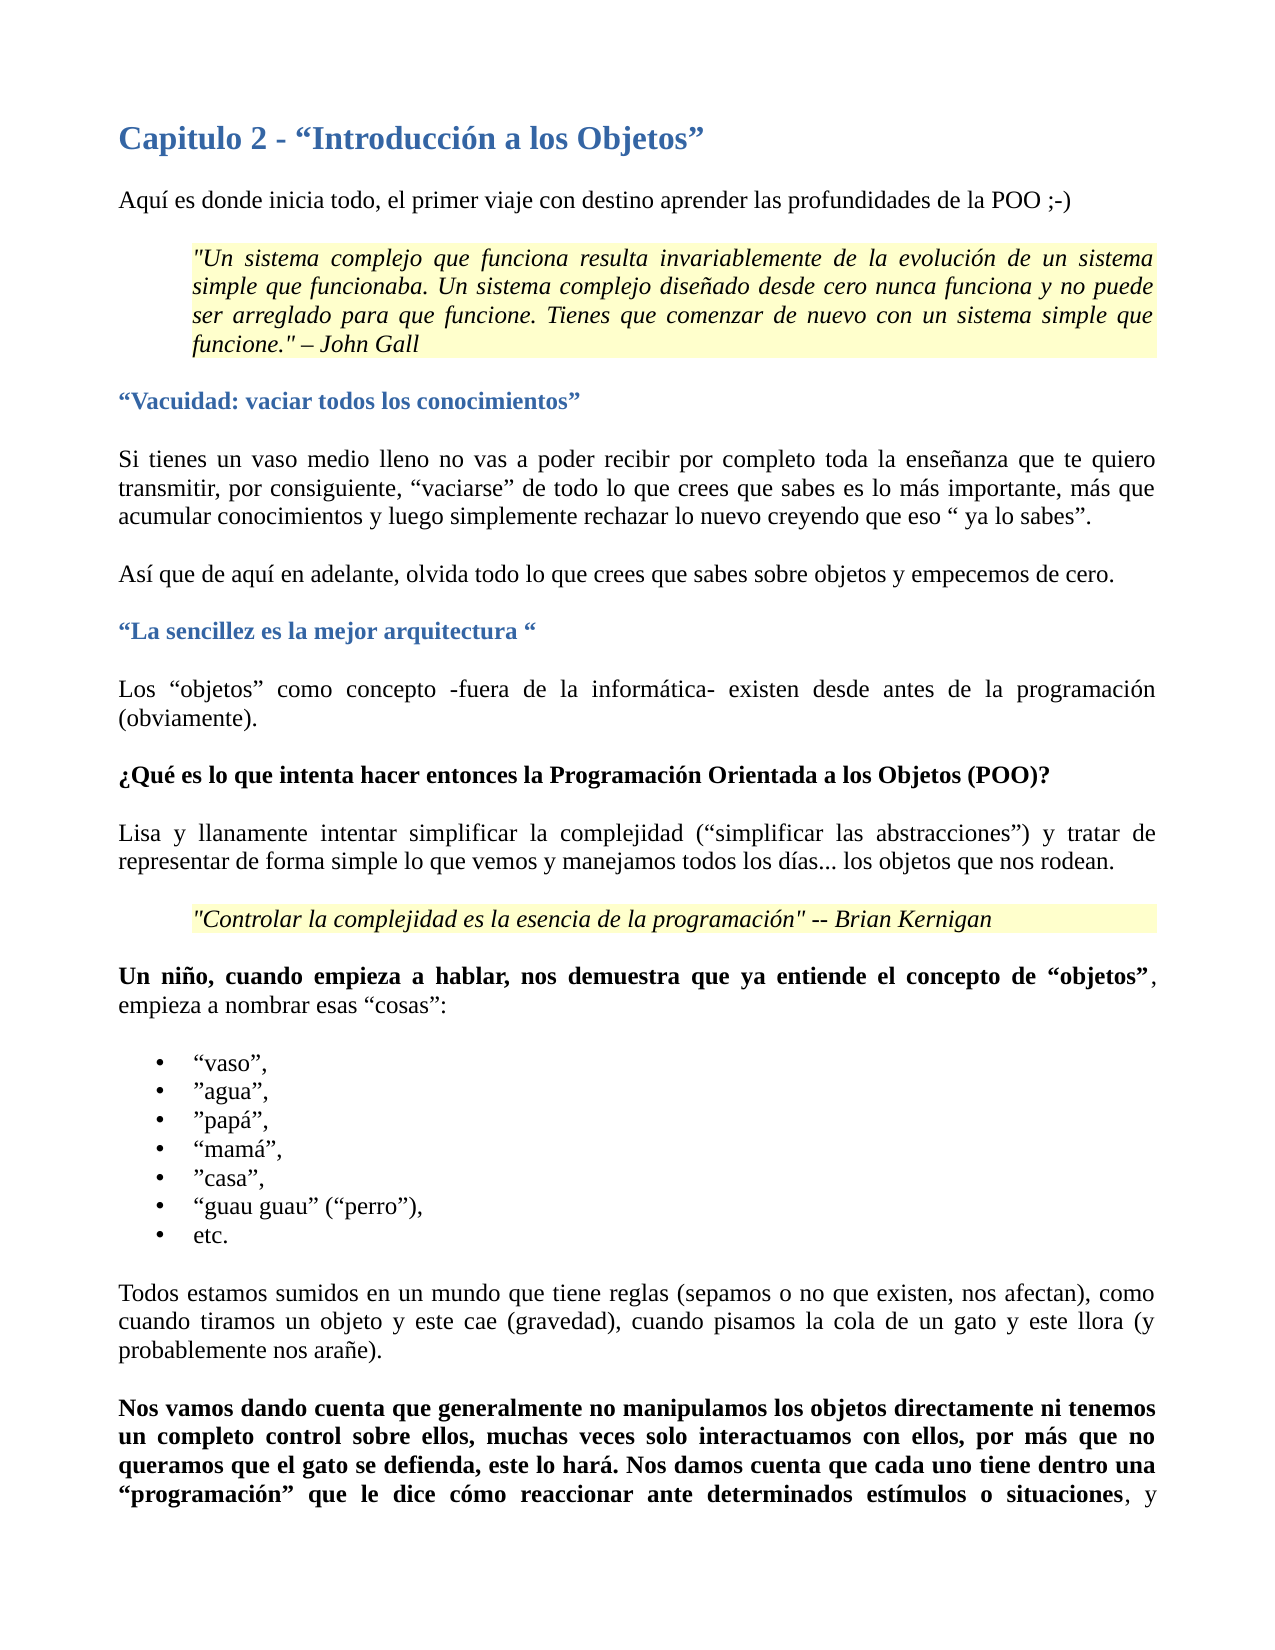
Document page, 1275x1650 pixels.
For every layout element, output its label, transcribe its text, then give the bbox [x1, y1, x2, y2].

text "Un sistema complejo que funciona resulta invariablemente de la evolución de un sistema simple que funcionaba. Un sistema complejo diseñado desde cero nunca funciona y no puede ser arreglado para que funcione. Tienes que comenzar de nuevo con un sistema simple que funcione." – John Gall [192, 243, 1157, 358]
text Un niño, cuando empieza a hablar, nos demuestra que ya entiende el concepto de “objetos”, empieza a nombrar esas “cosas”: [118, 961, 1157, 1019]
text ¿Qué es lo que intenta hacer entonces la Programación Orientada a los Objetos (POO)? [118, 760, 1157, 789]
list ”casa”, [156, 1163, 1157, 1191]
list “mamá”, [156, 1134, 1157, 1163]
text Así que de aquí en adelante, olvida todo lo que crees que sabes sobre objetos y empecemos de cero. [118, 559, 1157, 588]
list ”papá”, [156, 1105, 1157, 1134]
text “La sencillez es la mejor arquitectura “ [118, 616, 1157, 645]
list “vaso”, [156, 1048, 1157, 1076]
text Si tienes un vaso medio lleno no vas a poder recibir por completo toda la enseñanza que te quiero transmitir, por consiguiente, “vaciarse” de todo lo que crees que sabes es lo más importante, más que acumular conocimientos y luego simplemente rechazar lo nuevo creyendo que eso “ ya lo sabes”. [118, 444, 1157, 530]
text Nos vamos dando cuenta que generalmente no manipulamos los objetos directamente ni tenemos un completo control sobre ellos, muchas veces solo interactuamos con ellos, por más que no queramos que el gato se defienda, este lo hará. Nos damos cuenta que cada uno tiene dentro una “programación” que le dice cómo reaccionar ante determinados estímulos o situaciones, y [118, 1393, 1157, 1508]
list ”agua”, [156, 1076, 1157, 1105]
list “guau guau” (“perro”), [156, 1191, 1157, 1220]
text Capitulo 2 - “Introducción a los Objetos” [118, 118, 1157, 156]
text "Controlar la complejidad es la esencia de la programación" -- Brian Kernigan [192, 904, 1157, 933]
list etc. [156, 1220, 1157, 1249]
text Todos estamos sumidos en un mundo que tiene reglas (sepamos o no que existen, nos afectan), como cuando tiramos un objeto y este cae (gravedad), cuando pisamos la cola de un gato y este llora (y probablemente nos arañe). [118, 1278, 1157, 1364]
text Los “objetos” como concepto -fuera de la informática- existen desde antes de la programación (obviamente). [118, 674, 1157, 731]
text Aquí es donde inicia todo, el primer viaje con destino aprender las profundidades de la POO ;-) [118, 185, 1157, 214]
text Lisa y llanamente intentar simplificar la complejidad (“simplificar las abstracciones”) y tratar de representar de forma simple lo que vemos y manejamos todos los días... los objetos que nos rodean. [118, 818, 1157, 875]
text “Vacuidad: vaciar todos los conocimientos” [118, 386, 1157, 415]
